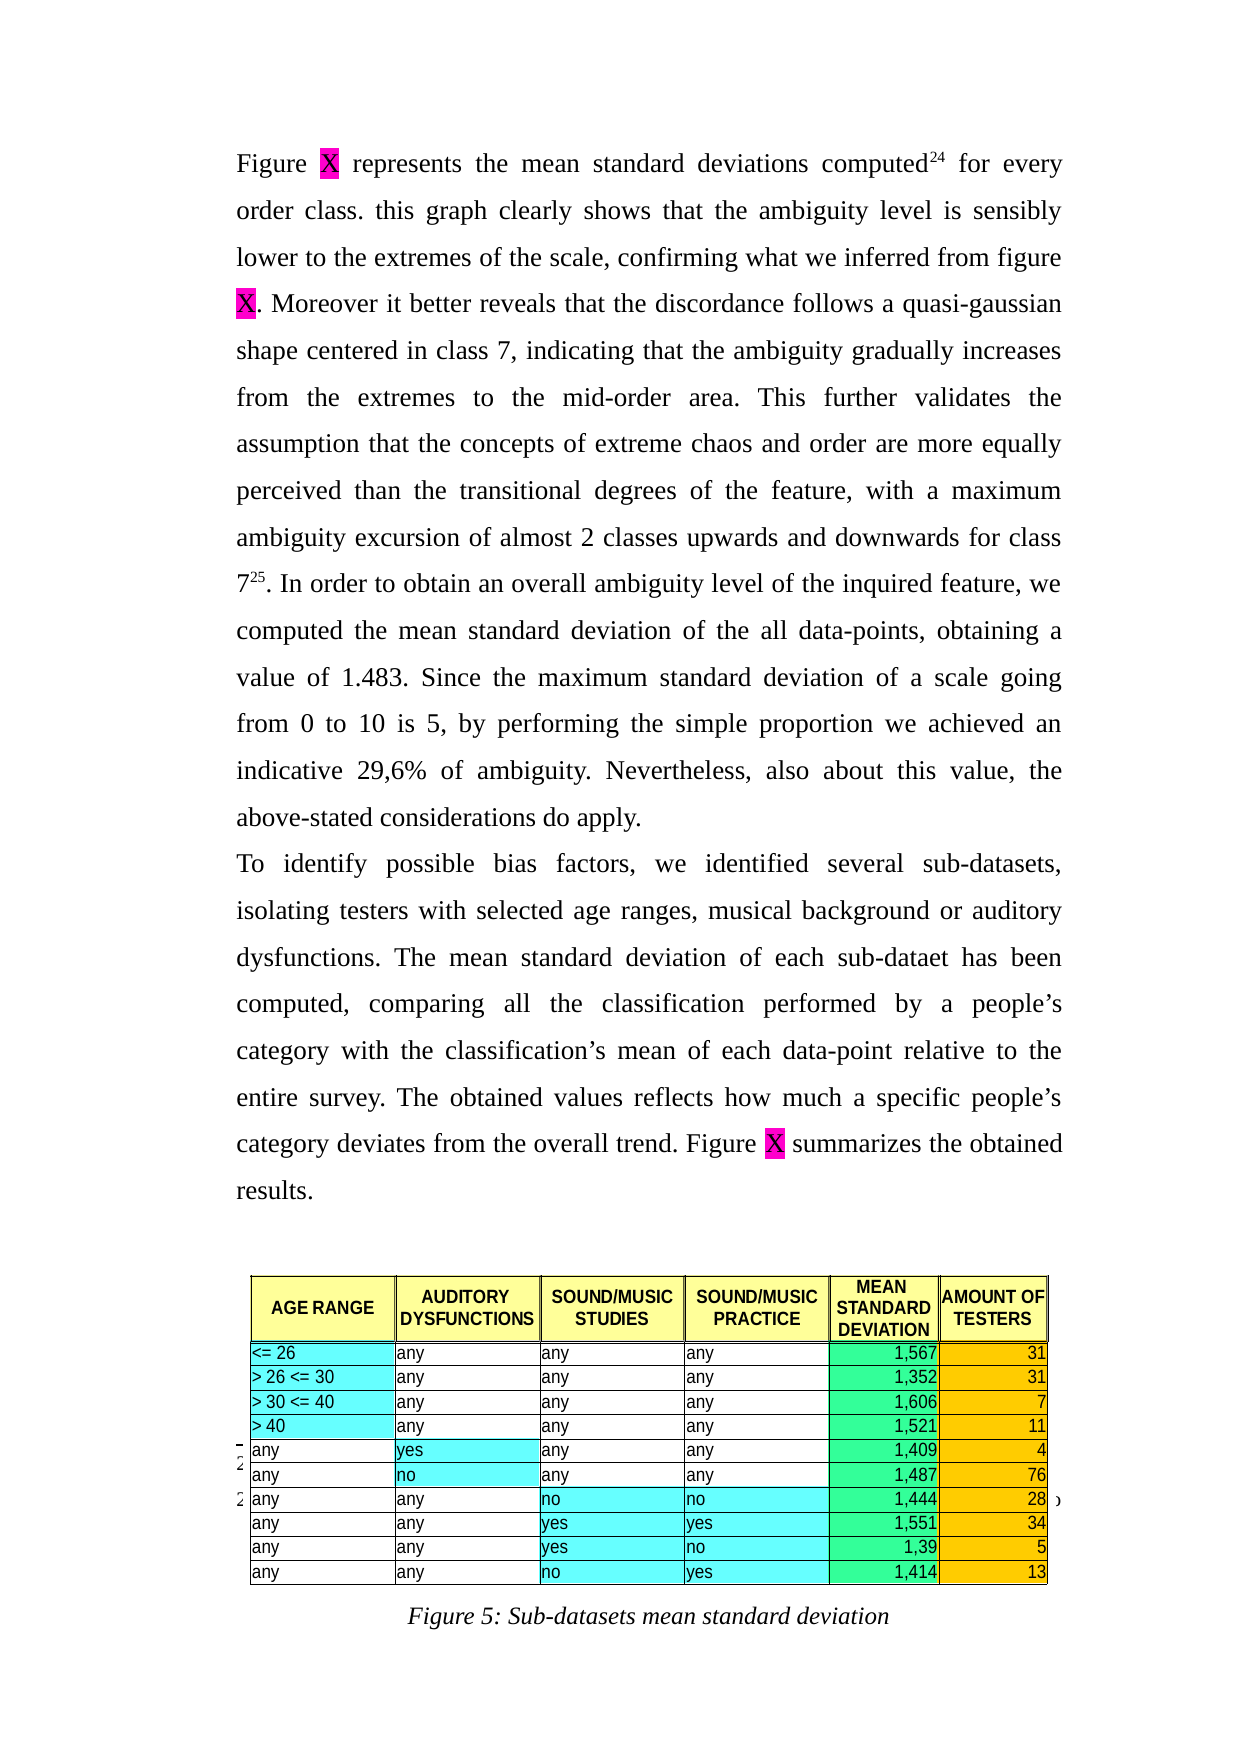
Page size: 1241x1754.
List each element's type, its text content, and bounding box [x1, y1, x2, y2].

text Figure 5: Sub-datasets mean standard deviation [243, 1287, 1056, 1630]
text To identify possible bias factors, we identified several sub-datasets, isolating testers with selected age ranges, musical background or auditory dysfunctions. The mean standard deviation of each sub-dataet has been computed, comparing all the classification performed by a people’s category with the classification’s mean of each data-point relative to the entire survey. The obtained values reflects how much a specific people’s category deviates from the overall trend. Figure X summarizes the obtained results. [236, 848, 1063, 1205]
text Figure X represents the mean standard deviations computed for every order class. this graph clearly shows that the ambiguity level is sensibly lower to the extremes of the scale, confirming what we inferred from figure X. Moreover it better reveals that the discordance follows a quasi-gaussian shape centered in class 7, indicating that the ambiguity gradually increases from the extremes to the mid-order area. This further validates the assumption that the concepts of extreme chaos and order are more equally perceived than the transitional degrees of the feature, with a maximum ambiguity excursion of almost 2 classes upwards and downwards for class 7. In order to obtain an overall ambiguity level of the inquired feature, we computed the mean standard deviation of the all data-points, obtaining a value of 1.483. Since the maximum standard deviation of a scale going from 0 to 10 is 5, by performing the simple proportion we achieved an indicative 29,6% of ambiguity. Nevertheless, also about this value, the above-stated considerations do apply. [236, 148, 1063, 832]
